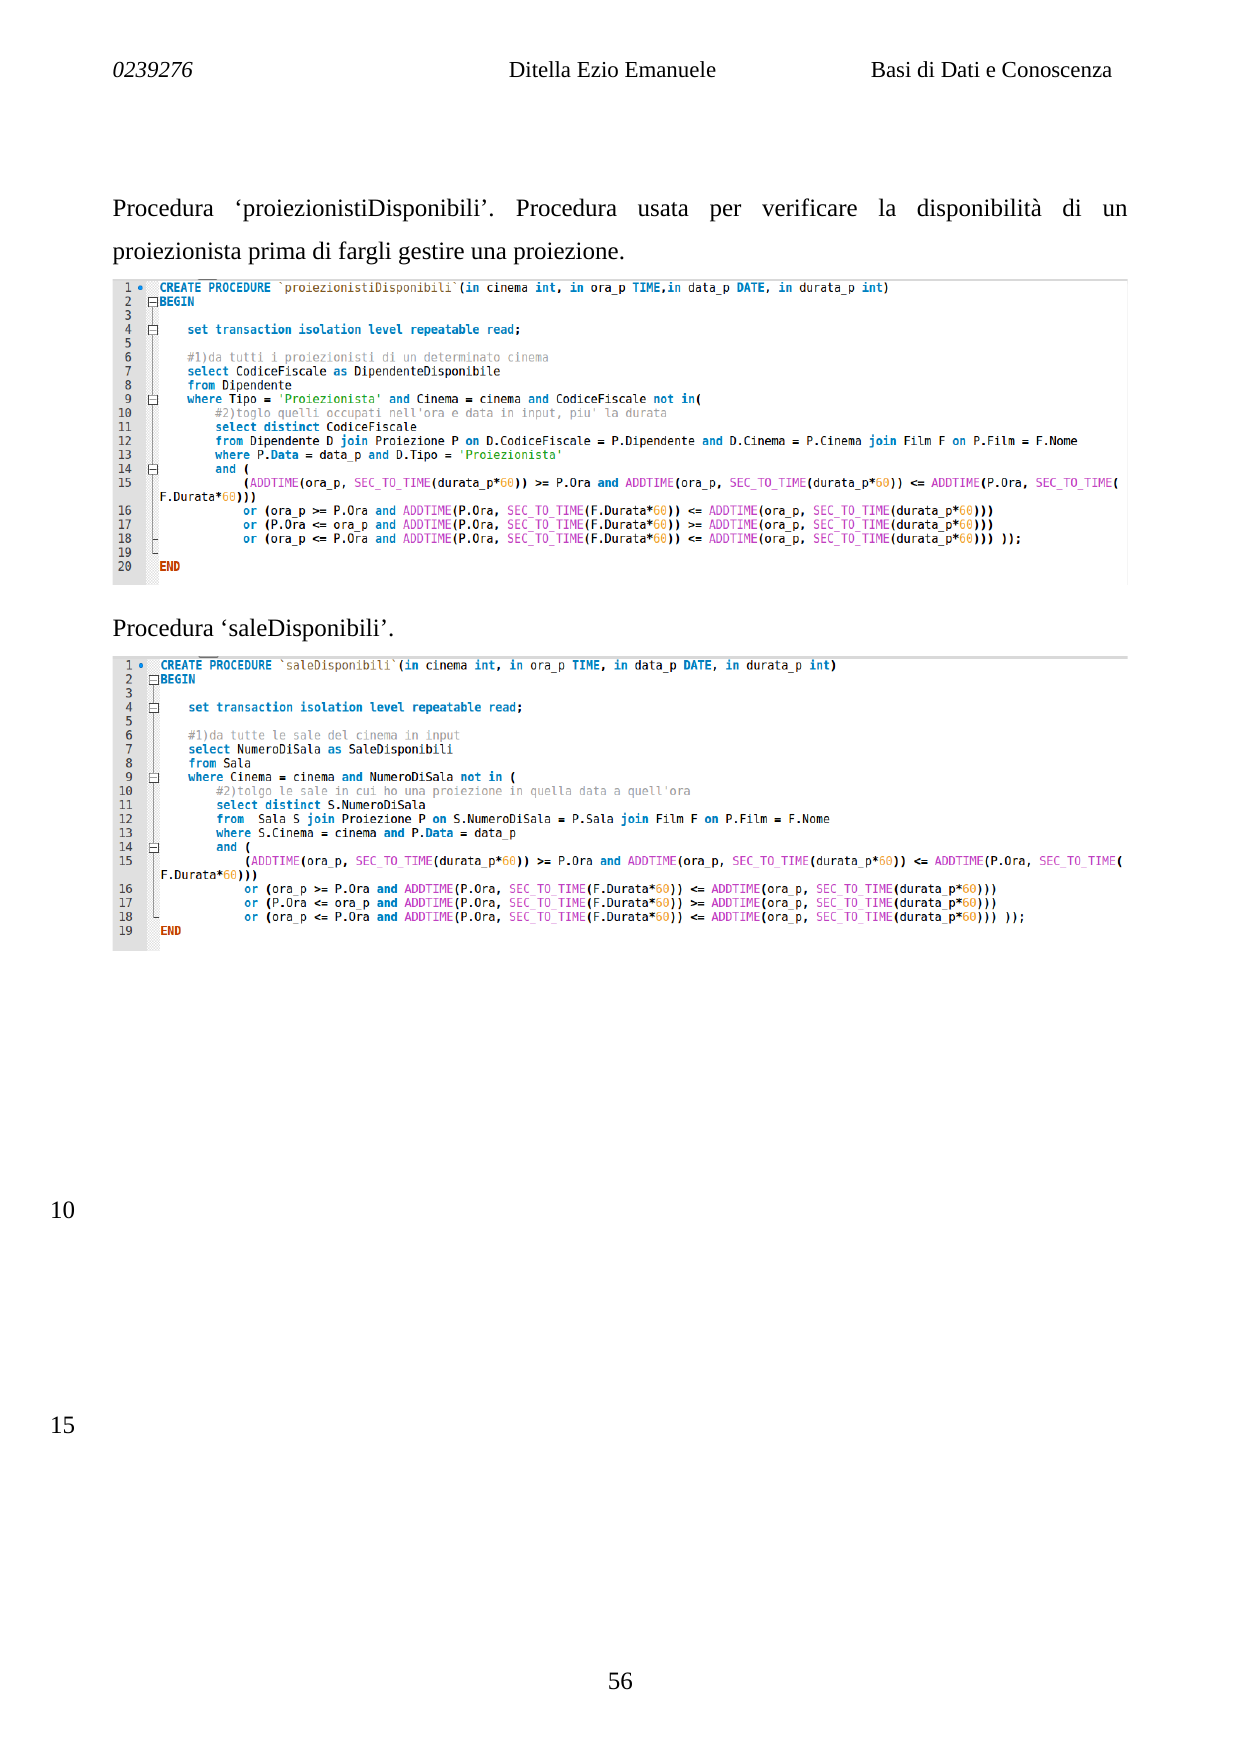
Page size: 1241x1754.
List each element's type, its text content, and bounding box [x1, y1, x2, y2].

picture [112, 279, 1128, 585]
text Procedura ‘proiezionistiDisponibili’. Procedura usata per verificare la disponibilità di un proiezionista prima di fargli gestire una proiezione. [112, 193, 1128, 265]
picture [112, 656, 1128, 951]
text Procedura ‘saleDisponibili’. [112, 585, 1128, 642]
